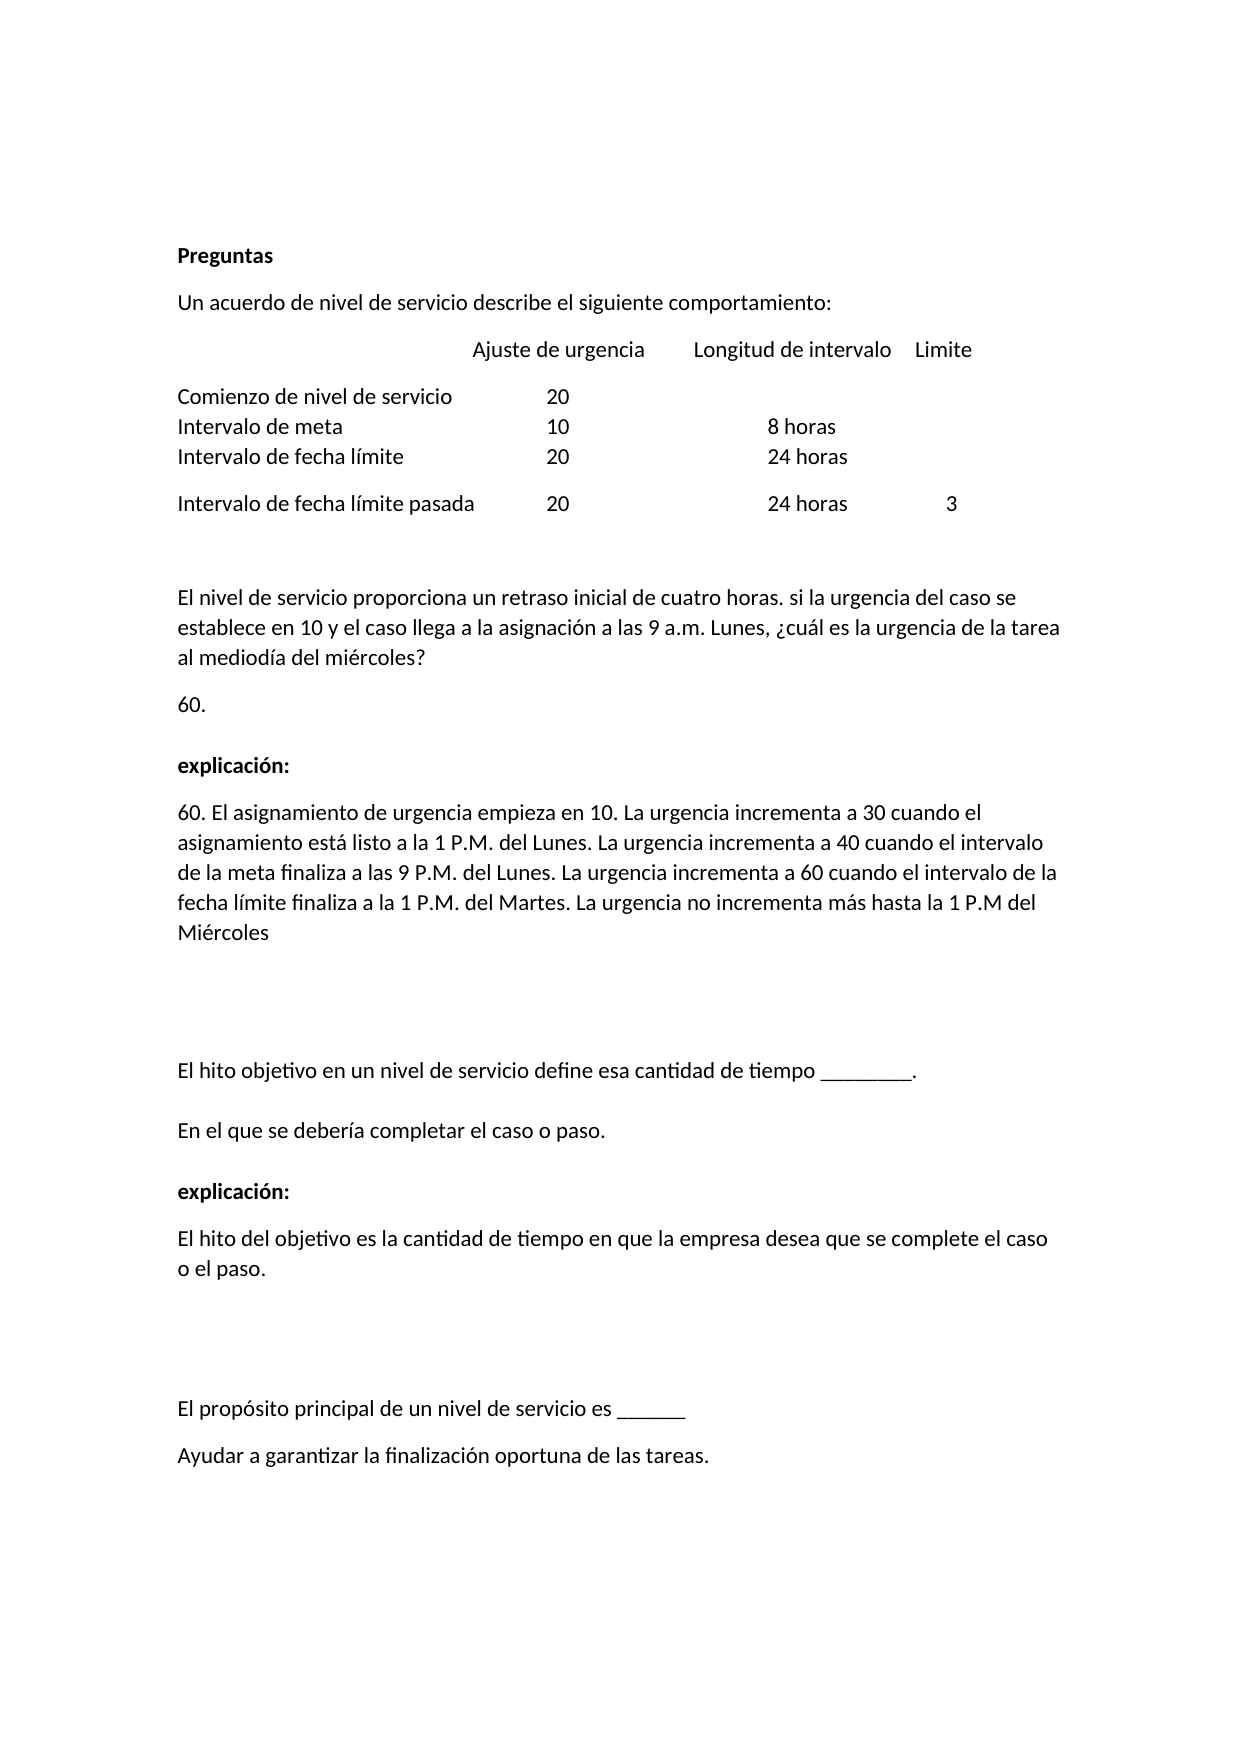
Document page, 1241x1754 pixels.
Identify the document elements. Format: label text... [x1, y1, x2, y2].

text Preguntas [177, 241, 1063, 269]
text Un acuerdo de nivel de servicio describe el siguiente comportamiento: [177, 288, 1063, 316]
text Ayudar a garantizar la finalización oportuna de las tareas. [177, 1441, 1063, 1469]
text El propósito principal de un nivel de servicio es ______ [177, 1394, 1063, 1422]
text El hito objetivo en un nivel de servicio define esa cantidad de tiempo ________. En el que se debería completar el caso o paso. explicación: [177, 965, 1063, 1205]
text Ajuste de urgencia Longitud de intervalo Limite [177, 335, 1063, 363]
text Comienzo de nivel de servicio 20 Intervalo de meta 10 8 horas Intervalo de fecha límite 20 24 horas [177, 382, 1063, 470]
text 60. El asignamiento de urgencia empieza en 10. La urgencia incrementa a 30 cuando el asignamiento está listo a la 1 P.M. del Lunes. La urgencia incrementa a 40 cuando el intervalo de la meta finaliza a las 9 P.M. del Lunes. La urgencia incrementa a 60 cuando el intervalo de la fecha límite finaliza a la 1 P.M. del Martes. La urgencia no incrementa más hasta la 1 P.M del Miércoles [177, 798, 1063, 946]
text Intervalo de fecha límite pasada 20 24 horas 3 [177, 489, 1063, 517]
text 60. explicación: [177, 690, 1063, 779]
text El nivel de servicio proporciona un retraso inicial de cuatro horas. si la urgencia del caso se establece en 10 y el caso llega a la asignación a las 9 a.m. Lunes, ¿cuál es la urgencia de la tarea al mediodía del miércoles? [177, 583, 1063, 671]
text El hito del objetivo es la cantidad de tiempo en que la empresa desea que se complete el caso o el paso. [177, 1224, 1063, 1282]
